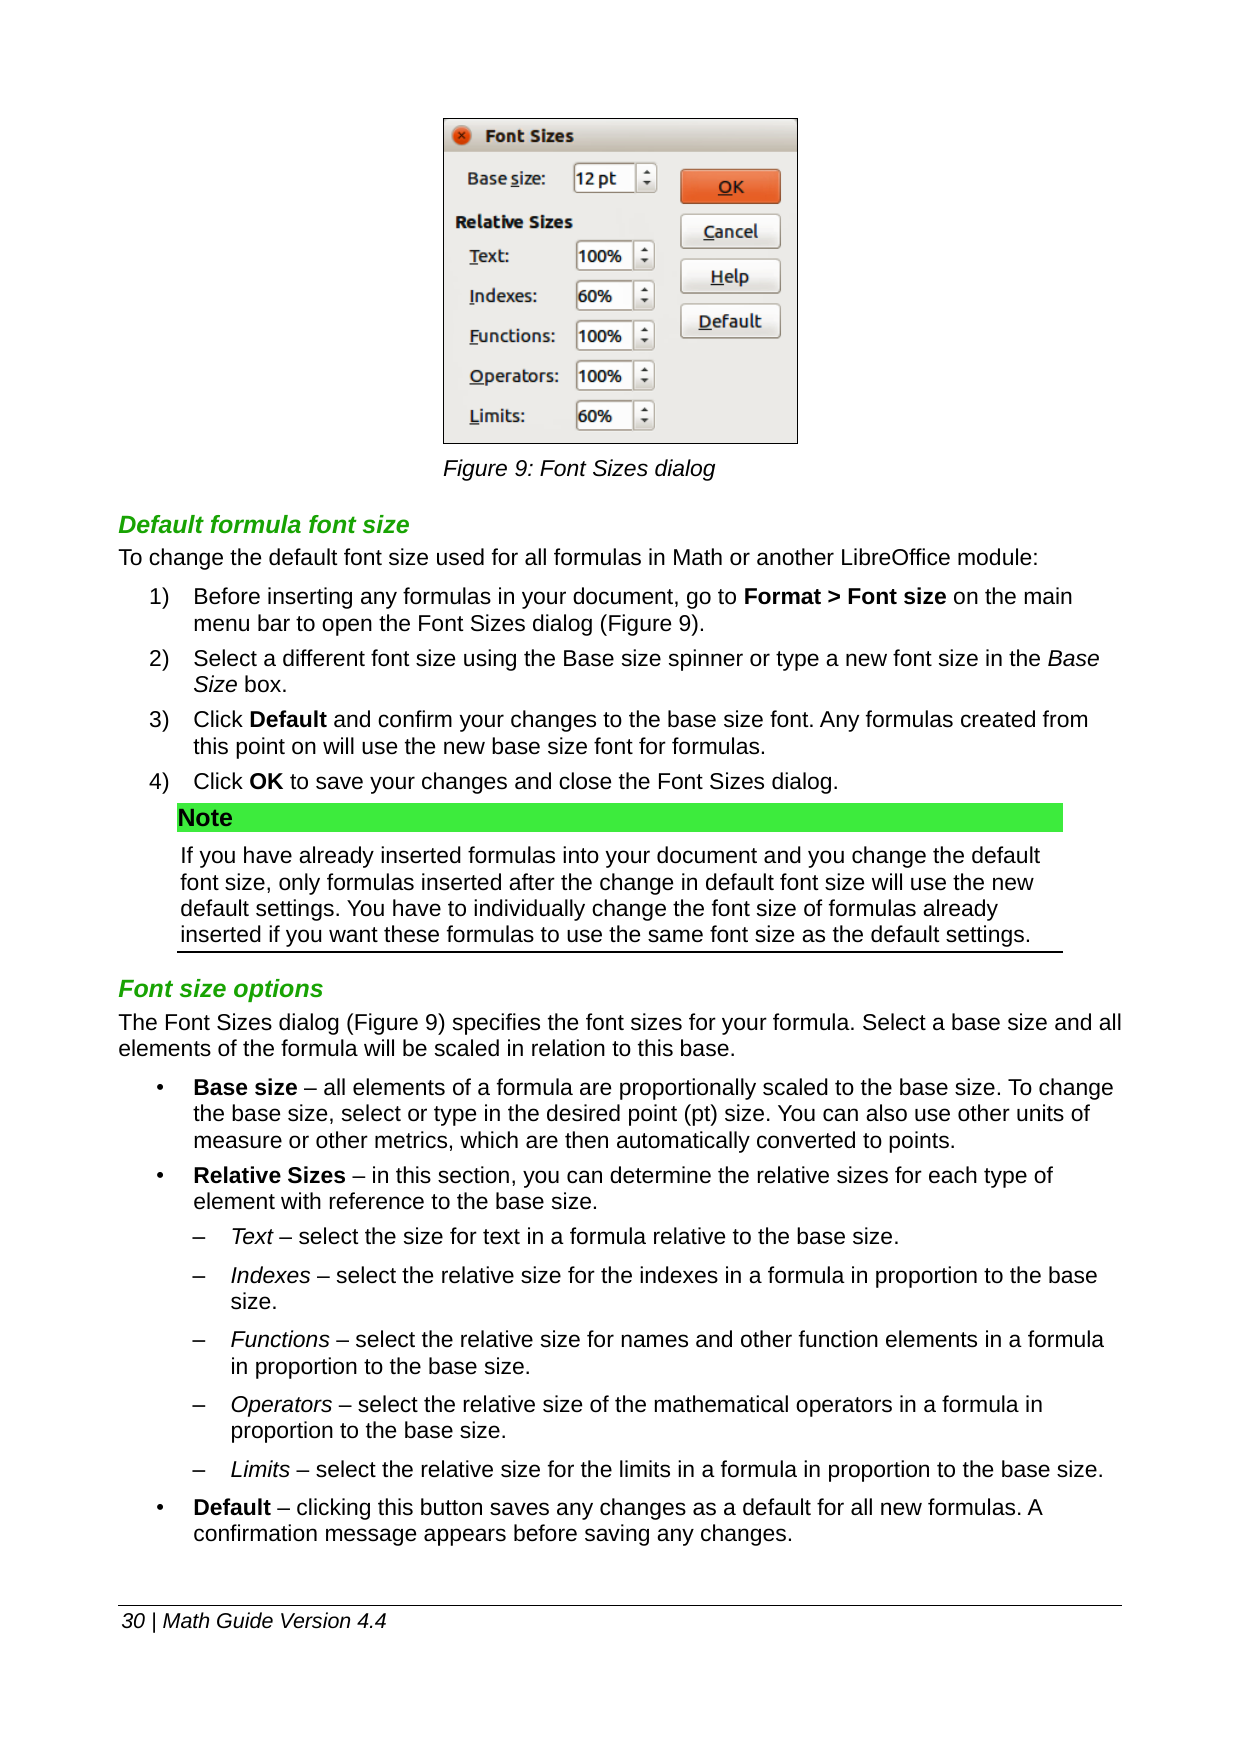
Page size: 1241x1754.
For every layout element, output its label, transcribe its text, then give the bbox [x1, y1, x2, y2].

list Operators – select the relative size of the mathematical operators in a formula in proportion to the base size. [192, 1391, 1122, 1444]
list Base size – all elements of a formula are proportionally scaled to the base size. To change the base size, select or type in the desired point (pt) size. You can also use other units of measure or other metrics, which are then automatically converted to points. [156, 1074, 1122, 1153]
text To change the default font size used for all formulas in Math or another LibreOffice module: [118, 544, 1122, 571]
subtitle Default formula font size [118, 510, 1122, 538]
picture [444, 119, 797, 443]
text If you have already inserted formulas into your document and you change the default font size, only formulas inserted after the change in default font size will use the new default settings. You have to individually change the font size of formulas already inserted if you want these formulas to use the same font size as the default settings. [177, 839, 1063, 951]
text The Font Sizes dialog (Figure 9) specifies the font sizes for your formula. Select a base size and all elements of the formula will be scaled in relation to this base. [118, 1009, 1122, 1061]
list Indexes – select the relative size for the indexes in a formula in proportion to the base size. [192, 1262, 1122, 1314]
text Figure 9: Font Sizes dialog [443, 455, 797, 482]
list Functions – select the relative size for names and other function elements in a formula in proportion to the base size. [192, 1326, 1122, 1379]
list Default – clicking this button saves any changes as a default for all new formulas. A confirmation message appears before saving any changes. [156, 1494, 1122, 1547]
list Before inserting any formulas in your document, go to Format > Font size on the main menu bar to open the Font Sizes dialog (Figure 9). [169, 583, 1122, 636]
list Limits – select the relative size for the limits in a formula in proportion to the base size. [192, 1456, 1122, 1482]
subtitle Font size options [118, 974, 1122, 1003]
list Relative Sizes – in this section, you can determine the relative sizes for each type of element with reference to the base size. [156, 1162, 1122, 1214]
list Click Default and confirm your changes to the base size font. Any formulas created from this point on will use the new base size font for formulas. [169, 706, 1122, 759]
list Select a different font size using the Base size spinner or type a new font size in the Base Size box. [169, 645, 1122, 697]
list Click OK to save your changes and close the Font Sizes dialog. [169, 768, 1122, 794]
subtitle Note [177, 803, 1063, 832]
list Text – select the size for text in a formula relative to the base size. [192, 1223, 1122, 1250]
